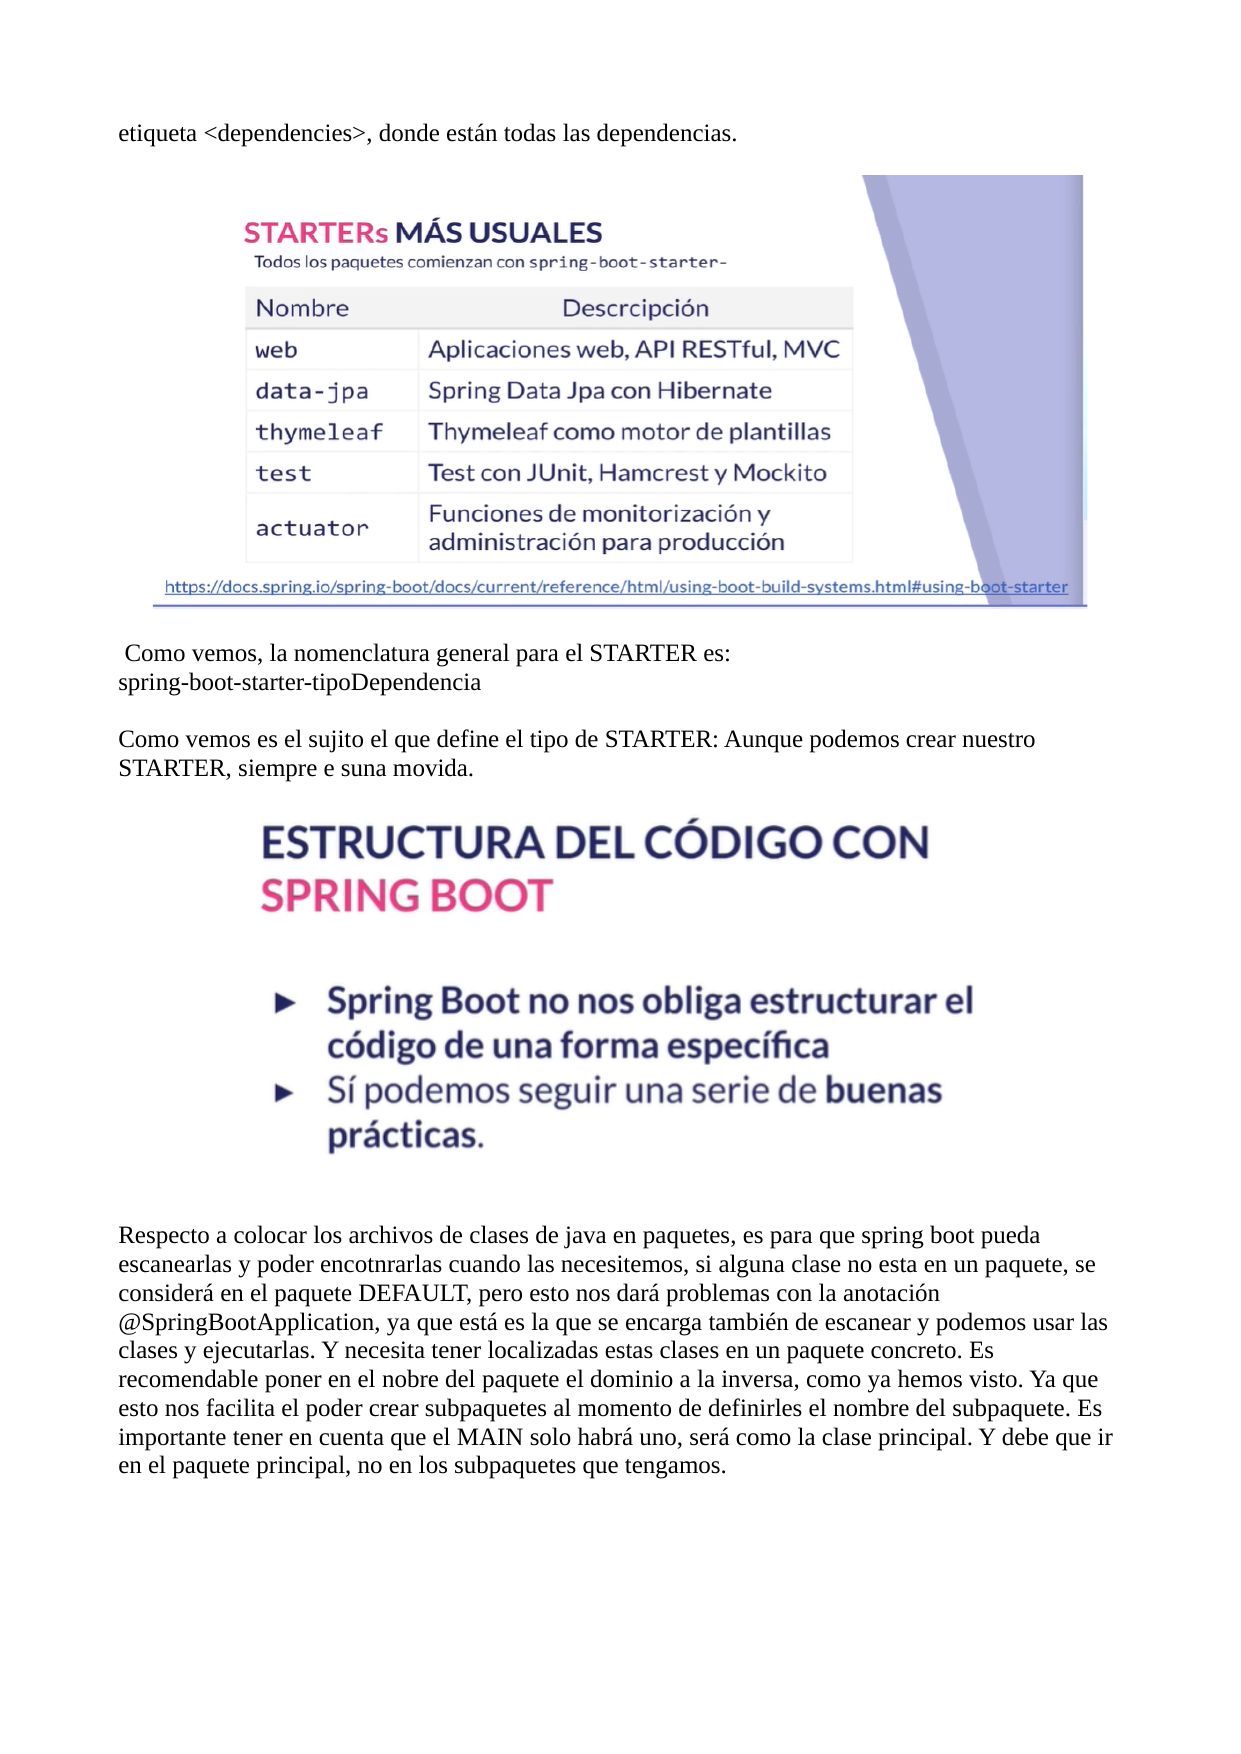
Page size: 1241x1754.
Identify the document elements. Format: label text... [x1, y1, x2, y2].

text etiqueta <dependencies>, donde están todas las dependencias. [118, 118, 1122, 147]
text Como vemos, la nomenclatura general para el STARTER es: [118, 638, 1122, 667]
text Como vemos es el sujito el que define el tipo de STARTER: Aunque podemos crear nuestro STARTER, siempre e suna movida. [118, 724, 1122, 782]
text spring-boot-starter-tipoDependencia [118, 667, 1122, 695]
text Respecto a colocar los archivos de clases de java en paquetes, es para que spring boot pueda escanearlas y poder encotnrarlas cuando las necesitemos, si alguna clase no esta en un paquete, se considerá en el paquete DEFAULT, pero esto nos dará problemas con la anotación @SpringBootApplication, ya que está es la que se encarga también de escanear y podemos usar las clases y ejecutarlas. Y necesita tener localizadas estas clases en un paquete concreto. Es recomendable poner en el nobre del paquete el dominio a la inversa, como ya hemos visto. Ya que esto nos facilita el poder crear subpaquetes al momento de definirles el nombre del subpaquete. Es importante tener en cuenta que el MAIN solo habrá uno, será como la clase principal. Y debe que ir en el paquete principal, no en los subpaquetes que tengamos. [118, 1220, 1122, 1479]
